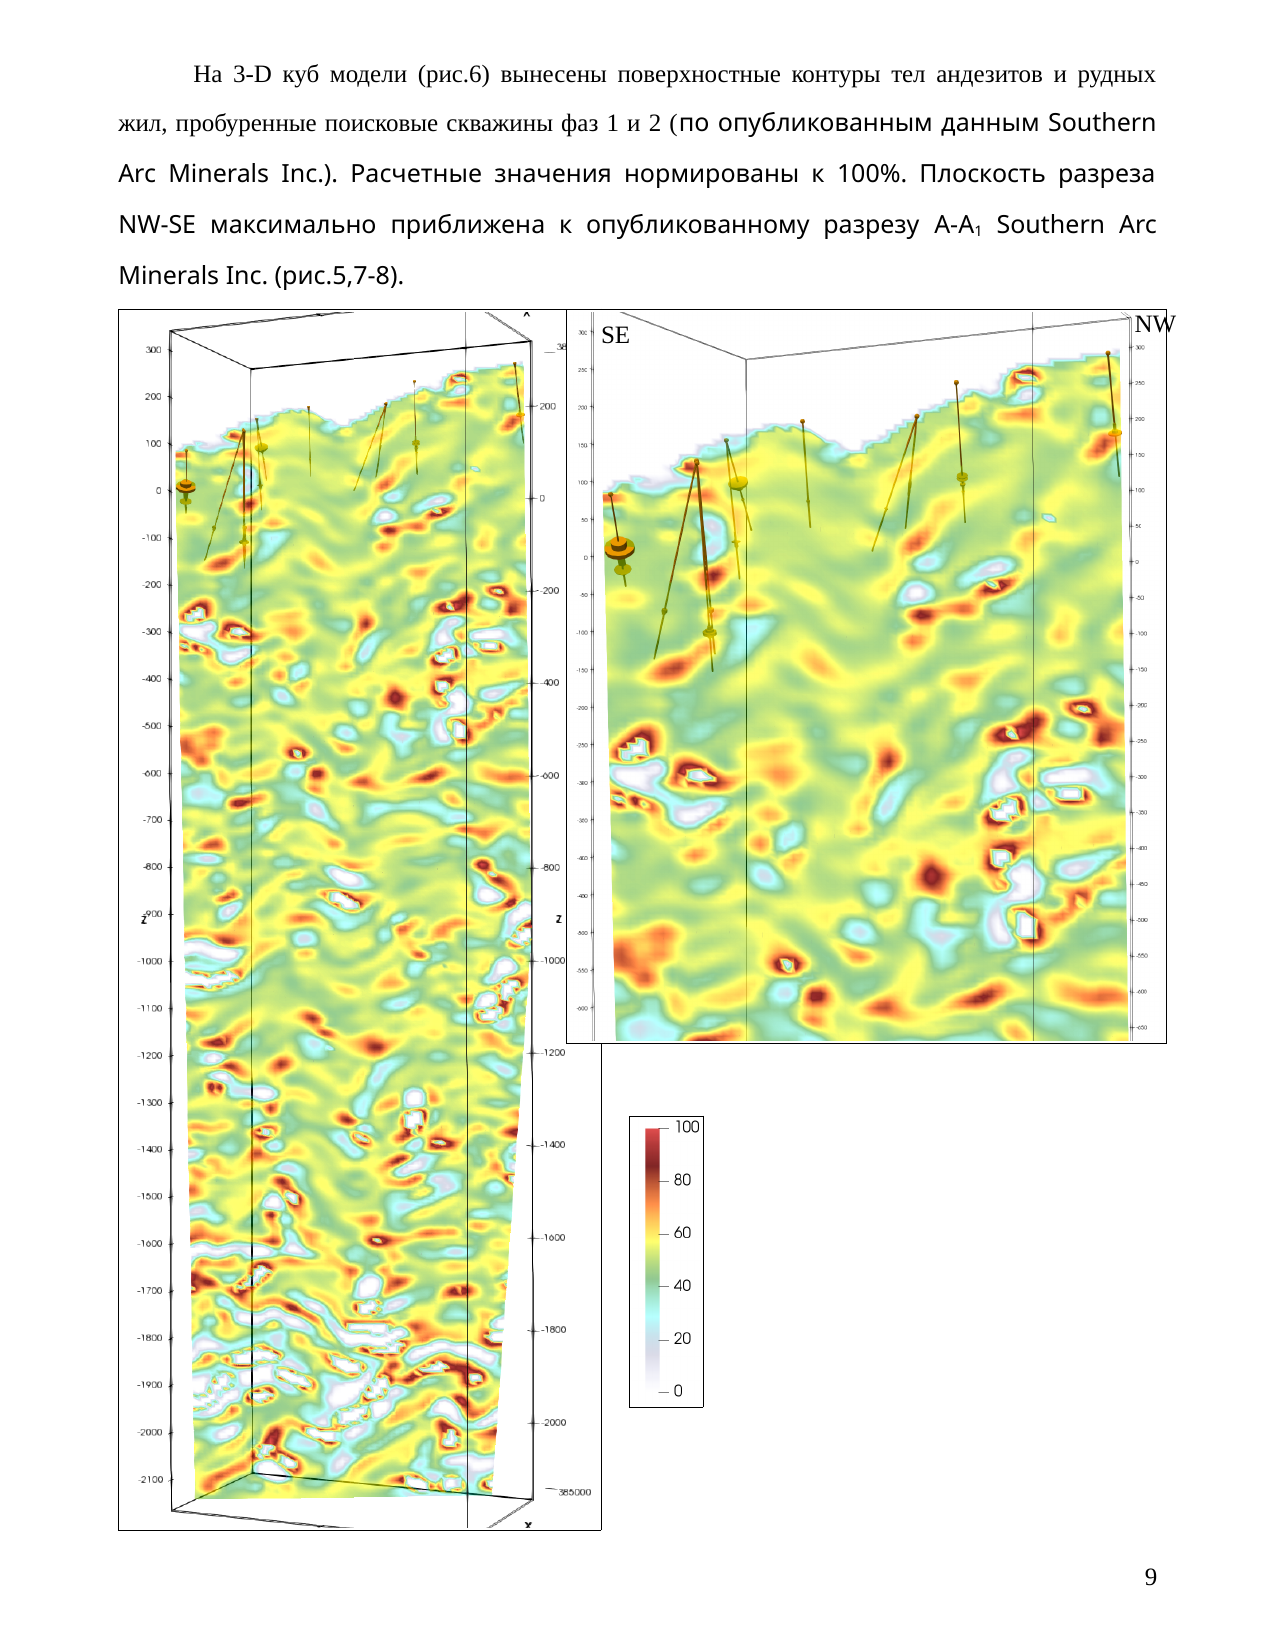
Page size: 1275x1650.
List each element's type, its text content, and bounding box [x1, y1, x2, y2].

picture [569, 312, 1164, 1041]
text [630, 1117, 703, 1407]
picture [632, 1118, 700, 1404]
picture [121, 312, 598, 1528]
text На 3-D куб модели (рис.6) вынесены поверхностные контуры тел андезитов и рудных жил, пробуренные поисковые скважины фаз 1 и 2 (по опубликованным данным Southern Arc Minerals Inc.). Расчетные значения нормированы к 100%. Плоскость разреза NW-SE максимально приближена к опубликованному разрезу A-A1 Southern Arc Minerals Inc. (рис.5,7-8). [118, 59, 1157, 292]
text [119, 310, 601, 1530]
